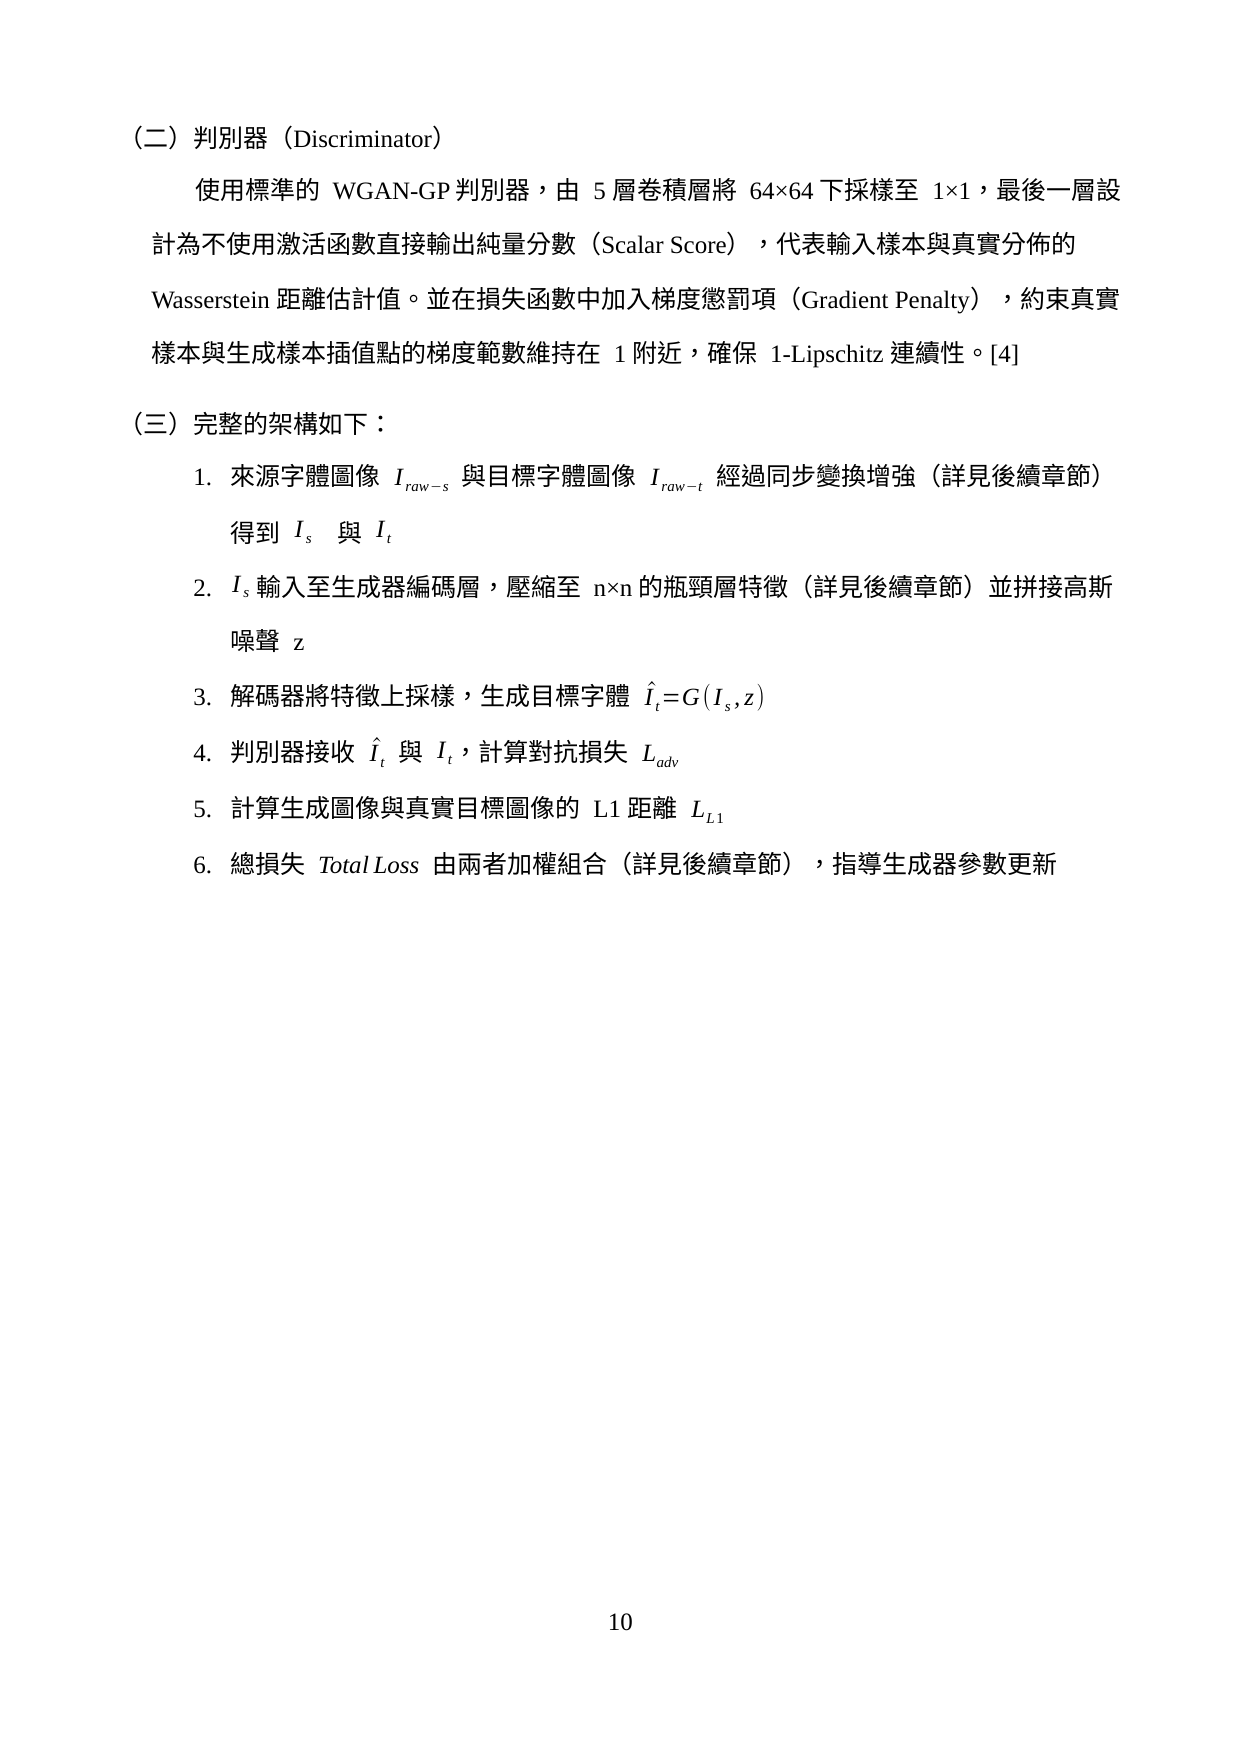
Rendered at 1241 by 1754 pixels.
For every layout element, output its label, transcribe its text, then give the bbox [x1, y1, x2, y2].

list 判別器接收 ​ 與 ，計算對抗損失 [193, 732, 1122, 771]
subtitle 判別器（Discriminator） [118, 118, 1122, 154]
text 使用標準的 WGAN-GP 判別器，由 5 層卷積層將 64×64 下採樣至 1×1，最後一層設計為不使用激活函數直接輸出純量分數（Scalar Score），代表輸入樣本與真實分佈的 Wasserstein 距離估計值。並在損失函數中加入梯度懲罰項（Gradient Penalty），約束真實樣本與生成樣本插值點的梯度範數維持在 1 附近，確保 1-Lipschitz 連續性。[4] [151, 171, 1122, 370]
list 解碼器將特徵上採樣，生成目標字體 [193, 676, 1122, 714]
subtitle 完整的架構如下： [118, 404, 1122, 441]
list 來源字體圖像 與目標字體圖像 經過同步變換增強（詳見後續章節）得到 ​ 與 [193, 457, 1122, 549]
list 總損失 由兩者加權組合（詳見後續章節），指導生成器參數更新 [193, 845, 1122, 881]
list 輸入至生成器編碼層，壓縮至 n×n 的瓶頸層特徵（詳見後續章節）並拼接高斯噪聲 z [193, 567, 1122, 658]
list 計算生成圖像與真實目標圖像的 L1 距離 [193, 789, 1122, 827]
